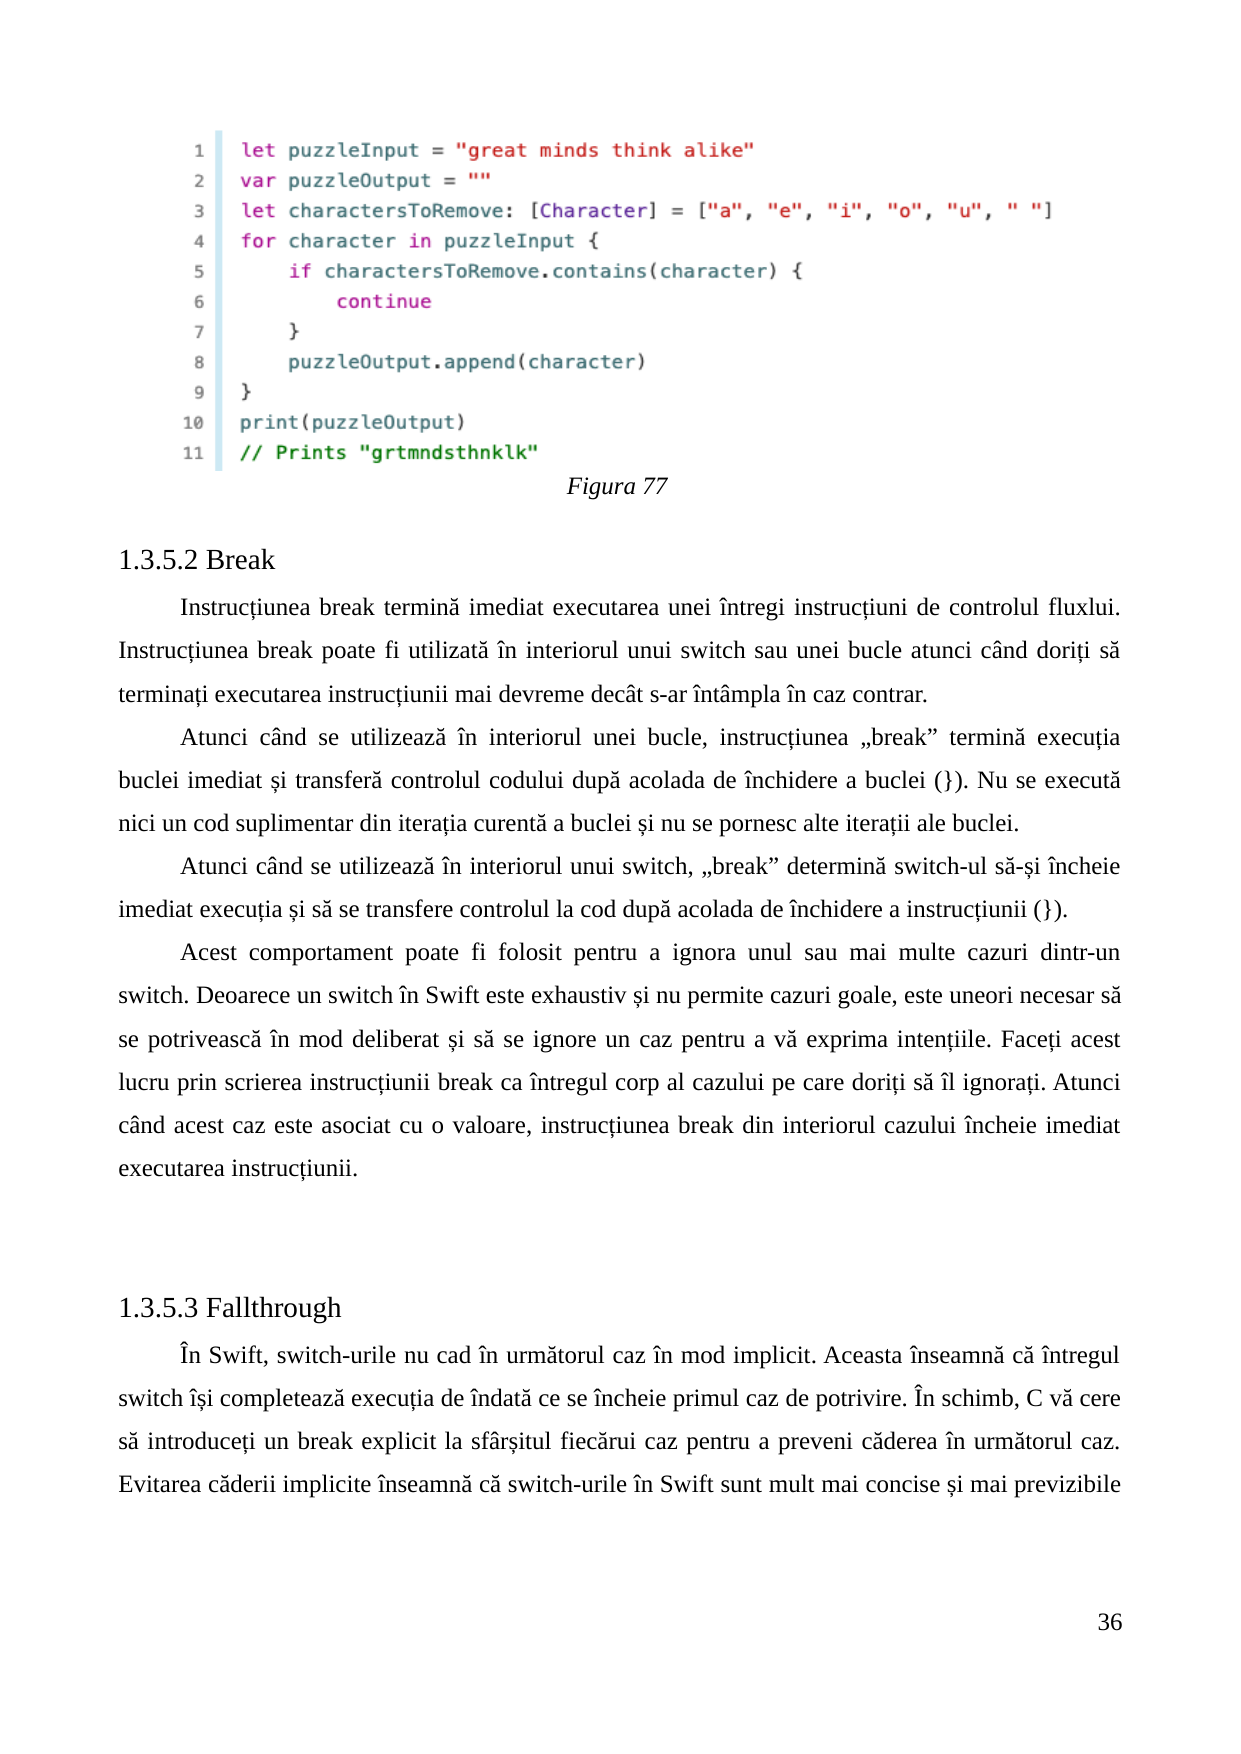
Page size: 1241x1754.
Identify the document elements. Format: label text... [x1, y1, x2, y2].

subtitle 1.3.5.3 Fallthrough [118, 1290, 1122, 1323]
text Acest comportament poate fi folosit pentru a ignora unul sau mai multe cazuri dintr-un switch. Deoarece un switch în Swift este exhaustiv și nu permite cazuri goale, este uneori necesar să se potrivească în mod deliberat și să se ignore un caz pentru a vă exprima intențiile. Faceți acest lucru prin scrierea instrucțiunii break ca întregul corp al cazului pe care doriți să îl ignorați. Atunci când acest caz este asociat cu o valoare, instrucțiunea break din interiorul cazului încheie imediat executarea instrucțiunii. [118, 937, 1122, 1182]
picture [177, 128, 1057, 471]
text În Swift, switch-urile nu cad în următorul caz în mod implicit. Aceasta înseamnă că întregul switch își completează execuția de îndată ce se încheie primul caz de potrivire. În schimb, C vă cere să introduceți un break explicit la sfârșitul fiecărui caz pentru a preveni căderea în următorul caz. Evitarea căderii implicite înseamnă că switch-urile în Swift sunt mult mai concise și mai previzibile [118, 1340, 1122, 1498]
text Instrucțiunea break termină imediat executarea unei întregi instrucțiuni de controlul fluxlui. Instrucțiunea break poate fi utilizată în interiorul unui switch sau unei bucle atunci când doriți să terminați executarea instrucțiunii mai devreme decât s-ar întâmpla în caz contrar. [118, 592, 1122, 707]
subtitle 1.3.5.2 Break [118, 542, 1122, 576]
text Atunci când se utilizează în interiorul unei bucle, instrucțiunea „break” termină execuția buclei imediat și transferă controlul codului după acolada de închidere a buclei (}). Nu se execută nici un cod suplimentar din iterația curentă a buclei și nu se pornesc alte iterații ale buclei. [118, 722, 1122, 837]
text Figura 77 [149, 128, 1085, 499]
text Atunci când se utilizează în interiorul unui switch, „break” determină switch-ul să-și încheie imediat execuția și să se transfere controlul la cod după acolada de închidere a instrucțiunii (}). [118, 851, 1122, 923]
